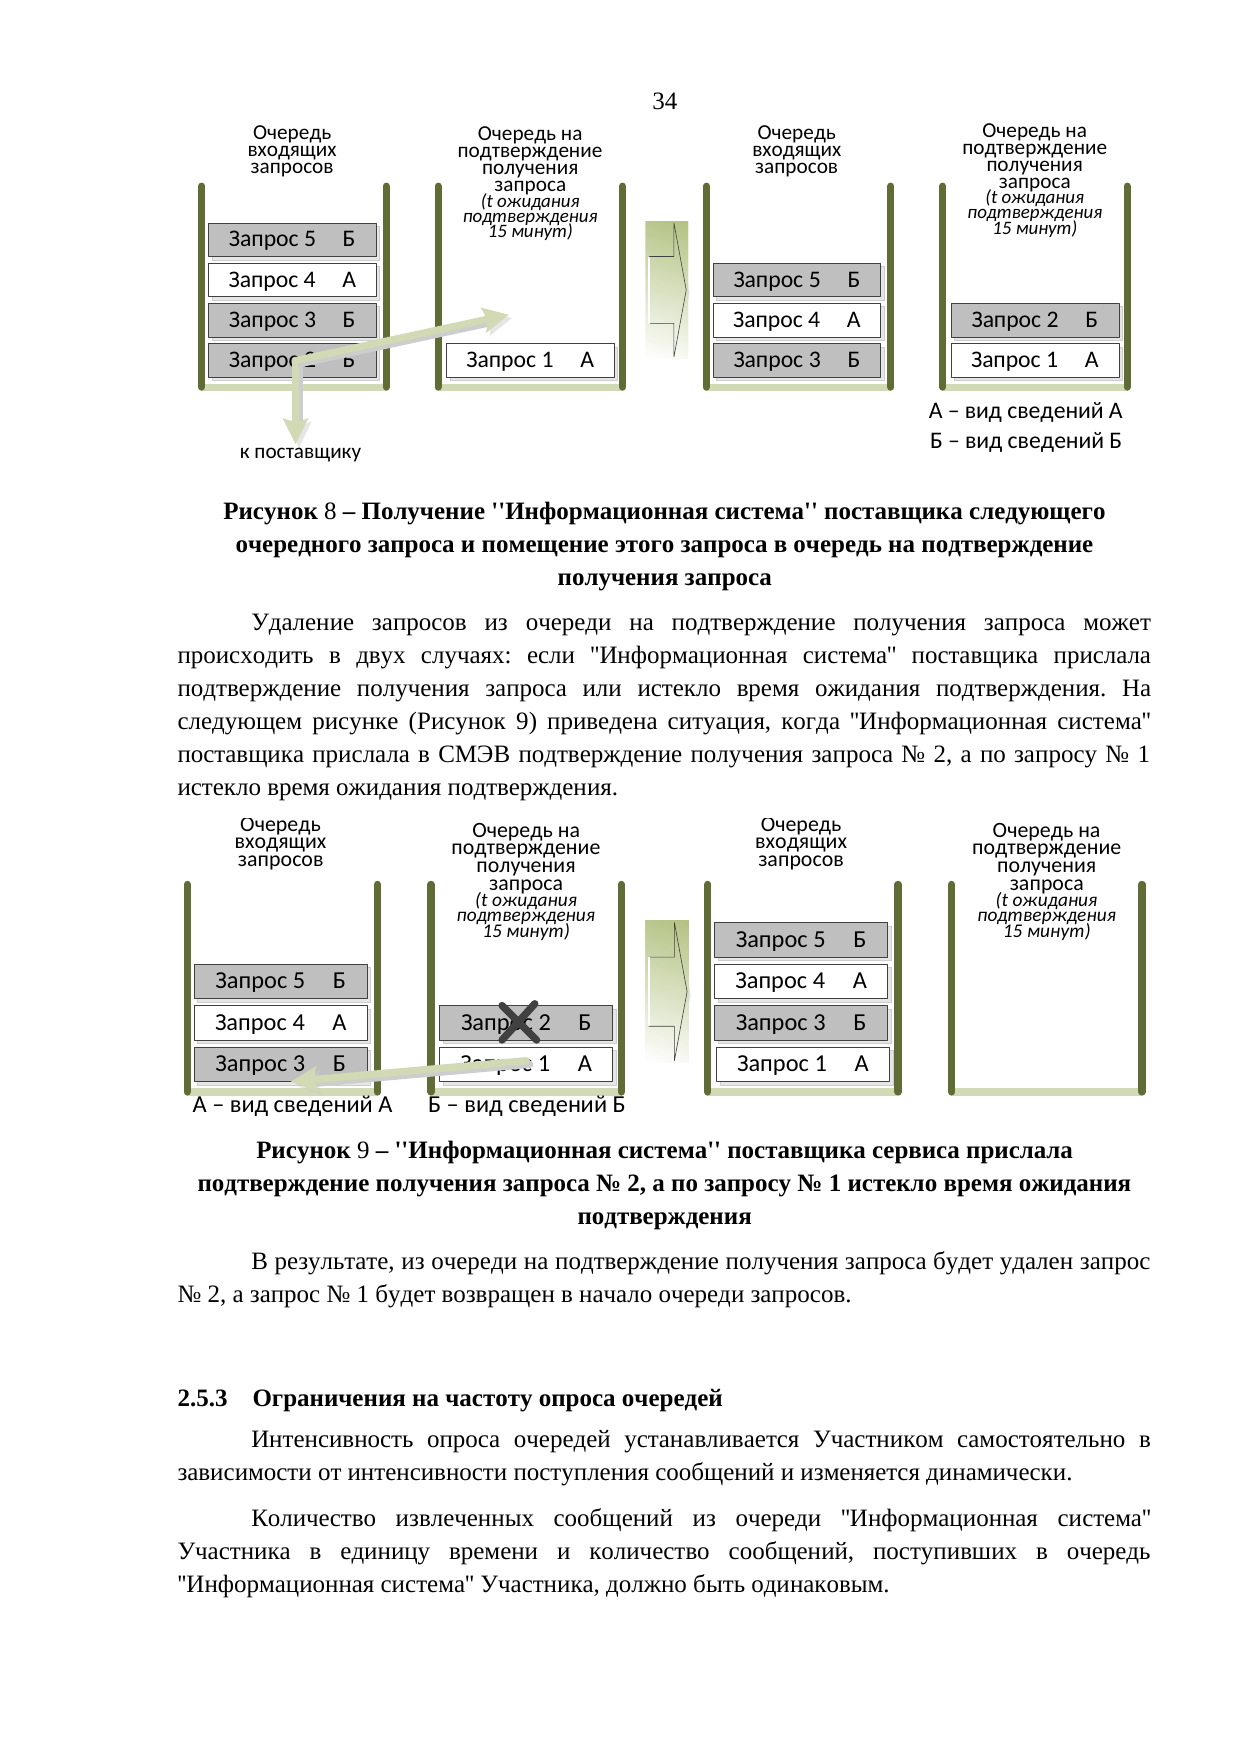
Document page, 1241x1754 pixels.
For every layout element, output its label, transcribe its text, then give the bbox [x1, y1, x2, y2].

text Рисунок 9 – ''Информационная система'' поставщика сервиса прислала подтверждение получения запроса № 2, а по запросу № 1 истекло время ожидания подтверждения [177, 1135, 1152, 1229]
subtitle Ограничения на частоту опроса очередей [177, 1383, 1152, 1412]
text Количество извлеченных сообщений из очереди ''Информационная система'' Участника в единицу времени и количество сообщений, поступивших в очередь ''Информационная система'' Участника, должно быть одинаковым. [177, 1503, 1152, 1597]
text Удаление запросов из очереди на подтверждение получения запроса может происходить в двух случаях: если ''Информационная система'' поставщика прислала подтверждение получения запроса или истекло время ожидания подтверждения. На следующем рисунке (Рисунок 999) приведена ситуация, когда ''Информационная система'' поставщика прислала в СМЭВ подтверждение получения запроса № 2, а по запросу № 1 истекло время ожидания подтверждения. [177, 607, 1152, 801]
text В результате, из очереди на подтверждение получения запроса будет удален запрос № 2, а запрос № 1 будет возвращен в начало очереди запросов. [177, 1246, 1152, 1308]
text Интенсивность опроса очередей устанавливается Участником самостоятельно в зависимости от интенсивности поступления сообщений и изменяется динамически. [177, 1424, 1152, 1486]
text Рисунок 8 – Получение ''Информационная система'' поставщика следующего очередного запроса и помещение этого запроса в очередь на подтверждение получения запроса [177, 496, 1152, 591]
